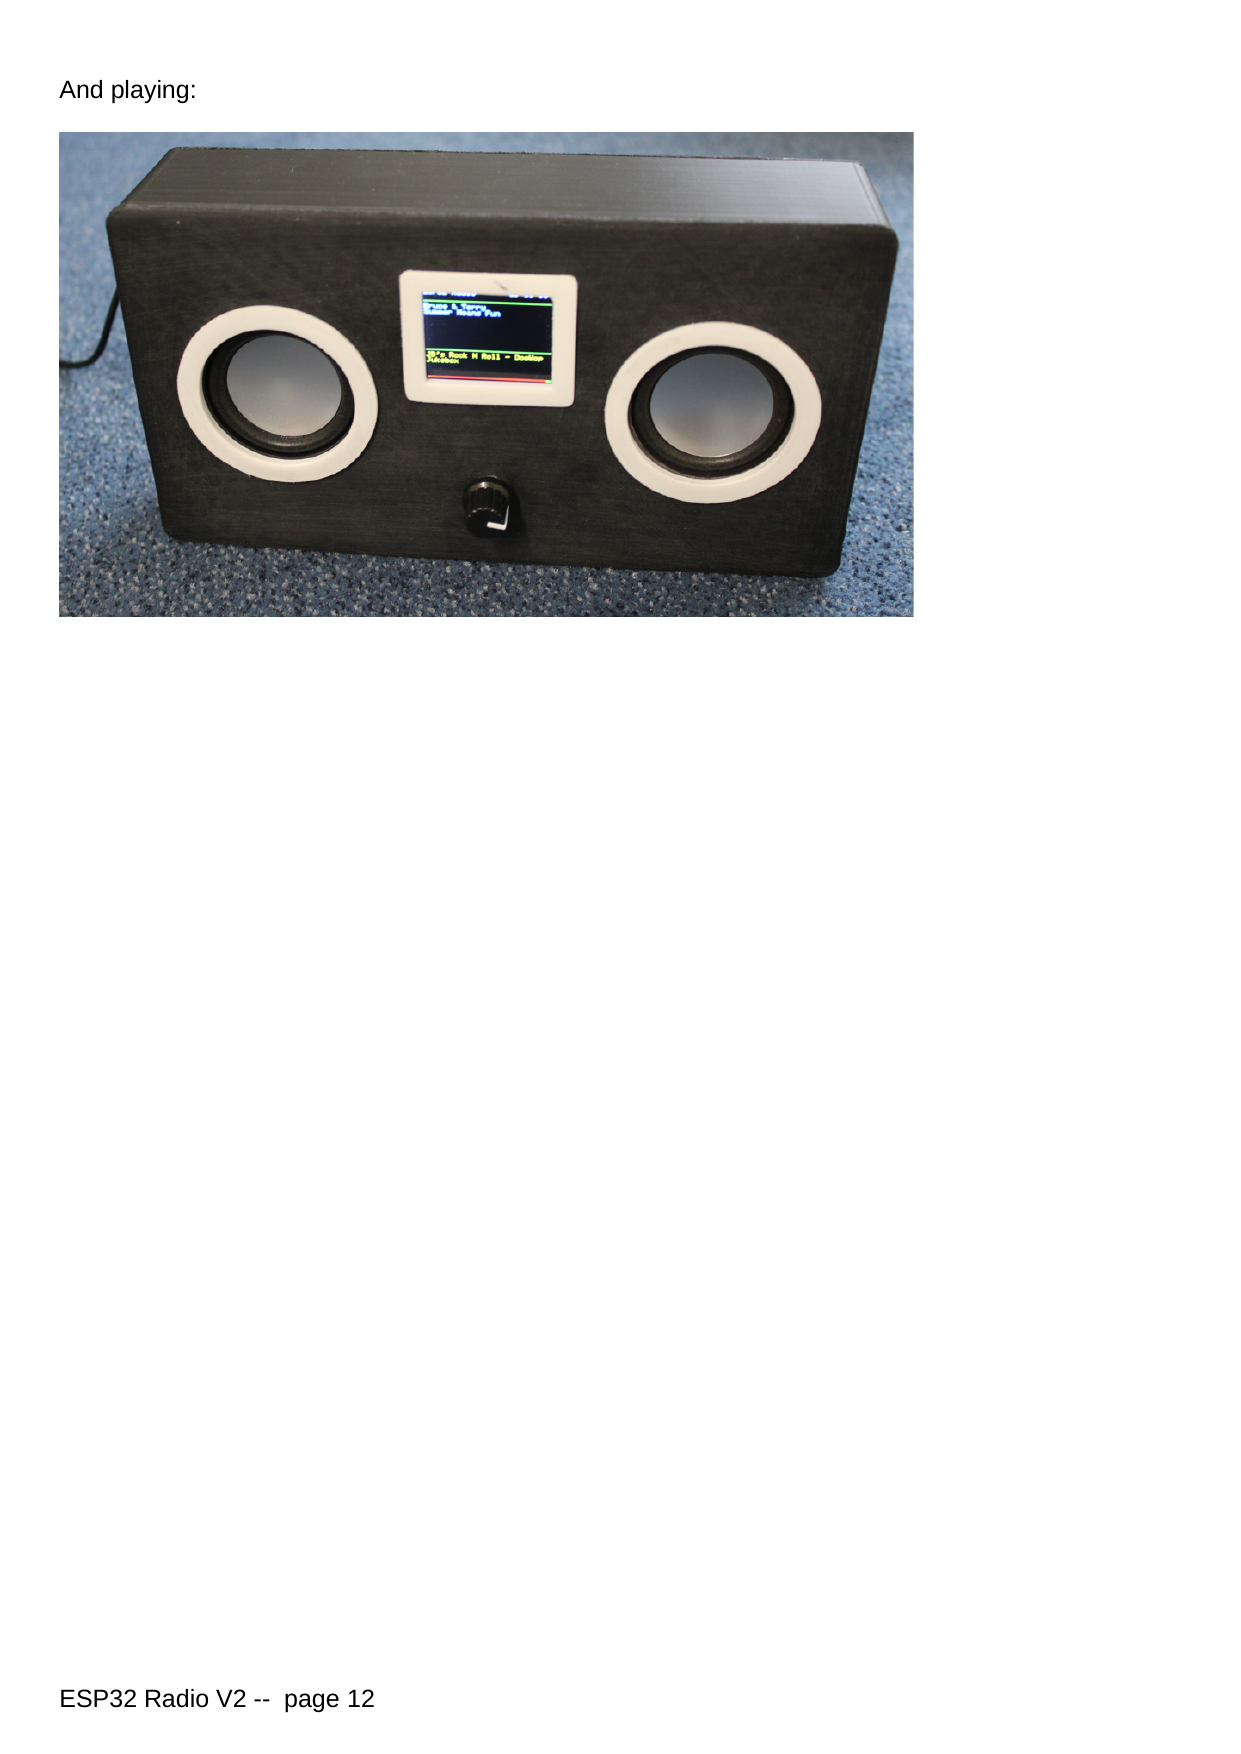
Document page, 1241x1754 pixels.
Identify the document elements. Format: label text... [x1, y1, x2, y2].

text And playing: [59, 75, 1181, 104]
